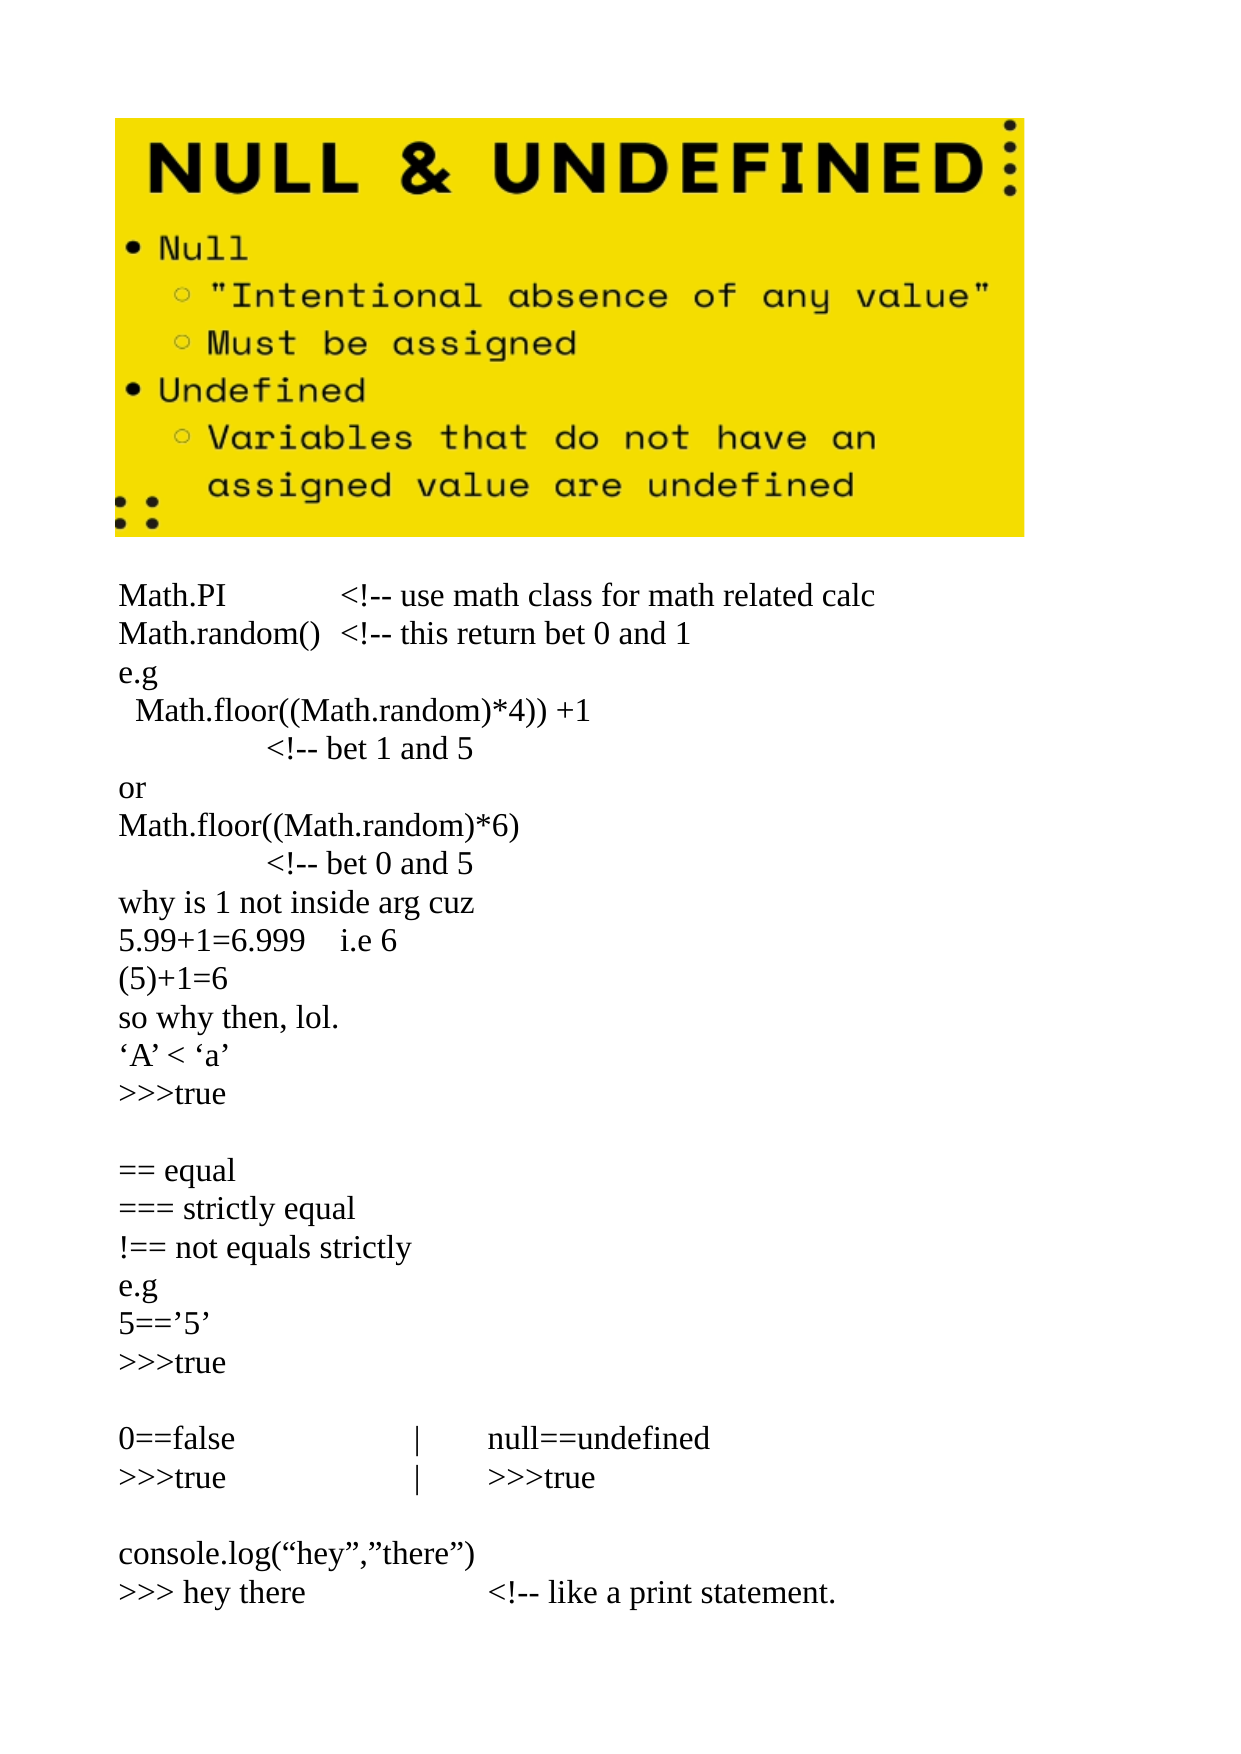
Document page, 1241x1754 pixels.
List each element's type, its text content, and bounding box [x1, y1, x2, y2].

picture [115, 118, 1025, 537]
text === strictly equal [118, 1188, 1122, 1227]
text <!-- bet 0 and 5 [118, 843, 1122, 882]
text >>>true | >>>true [118, 1457, 1122, 1495]
text >>>true [118, 1342, 1122, 1380]
text console.log(“hey”,”there”) [118, 1533, 1122, 1572]
text e.g [118, 652, 1122, 690]
text ‘A’ < ‘a’ [118, 1035, 1122, 1073]
text >>> hey there <!-- like a print statement. [118, 1572, 1122, 1610]
text Math.PI <!-- use math class for math related calc [118, 575, 1122, 613]
text or [118, 767, 1122, 805]
text so why then, lol. [118, 997, 1122, 1035]
text 5.99+1=6.999 i.e 6 [118, 920, 1122, 958]
text (5)+1=6 [118, 958, 1122, 997]
text 5==’5’ [118, 1303, 1122, 1342]
text Math.random() <!-- this return bet 0 and 1 [118, 613, 1122, 652]
text e.g [118, 1265, 1122, 1303]
text Math.floor((Math.random)*6) [118, 805, 1122, 843]
text Math.floor((Math.random)*4)) +1 [118, 690, 1122, 728]
text why is 1 not inside arg cuz [118, 882, 1122, 920]
text == equal [118, 1150, 1122, 1188]
text >>>true [118, 1073, 1122, 1112]
text !== not equals strictly [118, 1227, 1122, 1265]
text <!-- bet 1 and 5 [118, 728, 1122, 767]
text 0==false | null==undefined [118, 1418, 1122, 1457]
